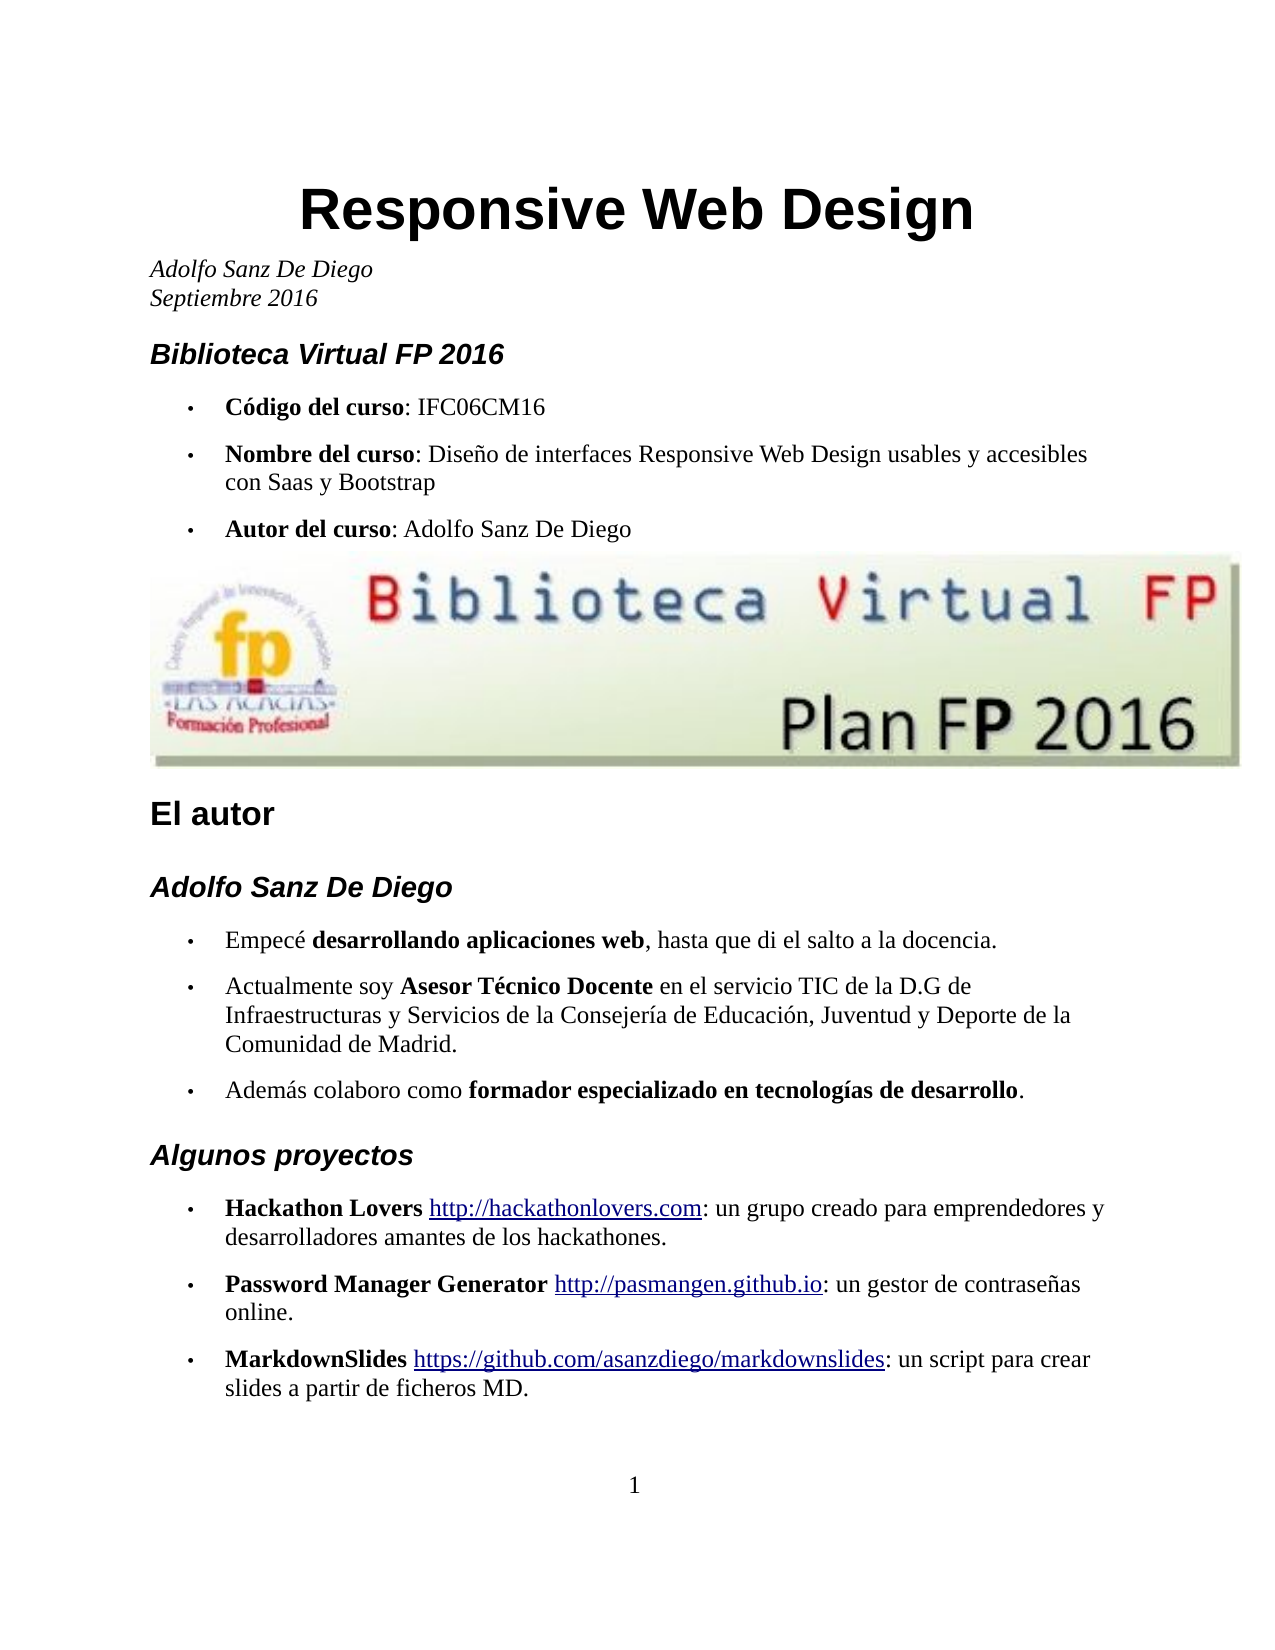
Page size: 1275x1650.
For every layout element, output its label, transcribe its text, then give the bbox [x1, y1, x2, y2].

title Responsive Web Design [150, 175, 1125, 242]
subtitle Algunos proyectos [150, 1138, 1125, 1172]
picture [150, 551, 1242, 769]
subtitle Biblioteca Virtual FP 2016 [150, 337, 1125, 371]
list Password Manager Generator http://pasmangen.github.io: un gestor de contraseñas online. [187, 1269, 1125, 1326]
list Nombre del curso: Diseño de interfaces Responsive Web Design usables y accesibles con Saas y Bootstrap [187, 439, 1125, 496]
list Hackathon Lovers http://hackathonlovers.com: un grupo creado para emprendedores y desarrolladores amantes de los hackathones. [187, 1193, 1125, 1251]
text Adolfo Sanz De Diego [150, 254, 1125, 283]
list Código del curso: IFC06CM16 [187, 392, 1125, 421]
list Actualmente soy Asesor Técnico Docente en el servicio TIC de la D.G de Infraestructuras y Servicios de la Consejería de Educación, Juventud y Deporte de la Comunidad de Madrid. [187, 971, 1125, 1058]
list Además colaboro como formador especializado en tecnologías de desarrollo. [187, 1076, 1125, 1104]
subtitle Adolfo Sanz De Diego [150, 870, 1125, 903]
list Autor del curso: Adolfo Sanz De Diego [187, 514, 1125, 543]
subtitle El autor [150, 793, 1125, 832]
list Empecé desarrollando aplicaciones web, hasta que di el salto a la docencia. [187, 925, 1125, 953]
list MarkdownSlides https://github.com/asanzdiego/markdownslides: un script para crear slides a partir de ficheros MD. [187, 1344, 1125, 1402]
text Septiembre 2016 [150, 283, 1125, 312]
